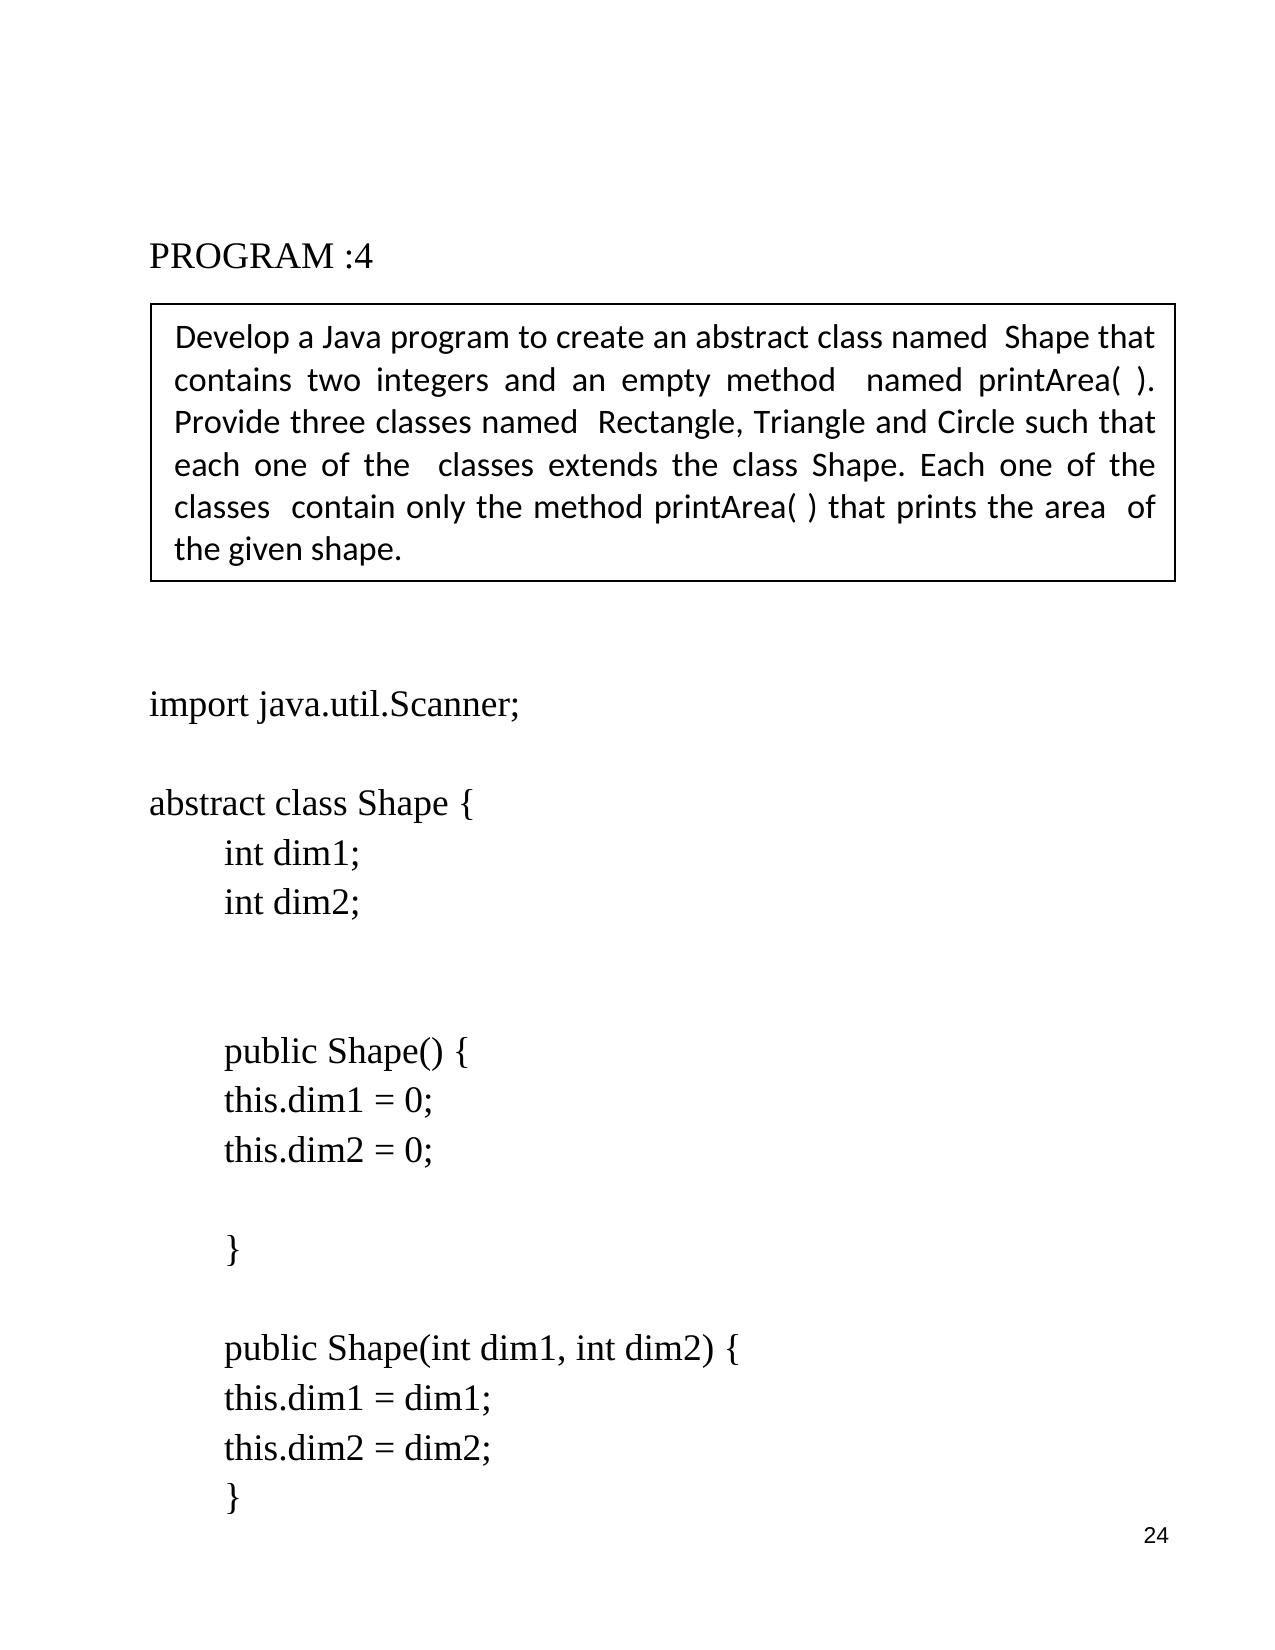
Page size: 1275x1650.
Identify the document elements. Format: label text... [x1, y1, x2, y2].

text PROGRAM :4 [149, 234, 1169, 277]
text this.dim2 = dim2; [149, 1425, 1169, 1468]
text this.dim1 = 0; [149, 1078, 1169, 1121]
text abstract class Shape { [149, 780, 1169, 823]
text this.dim2 = 0; [149, 1127, 1169, 1171]
text public Shape() { [149, 1028, 1169, 1071]
text import java.util.Scanner; [149, 681, 1169, 724]
table_header Develop a Java program to create an abstract class named Shape that contains two integers and an empty method named printArea( ). Provide three classes named Rectangle, Triangle and Circle such that each one of the classes extends the class Shape. Each one of the classes contain only the method printArea( ) that prints the area of the given shape. [152, 305, 1174, 580]
text int dim2; [149, 879, 1169, 923]
text } [149, 1474, 1169, 1518]
text this.dim1 = dim1; [149, 1375, 1169, 1418]
text public Shape(int dim1, int dim2) { [149, 1326, 1169, 1369]
text int dim1; [149, 830, 1169, 873]
text } [149, 1227, 1169, 1270]
